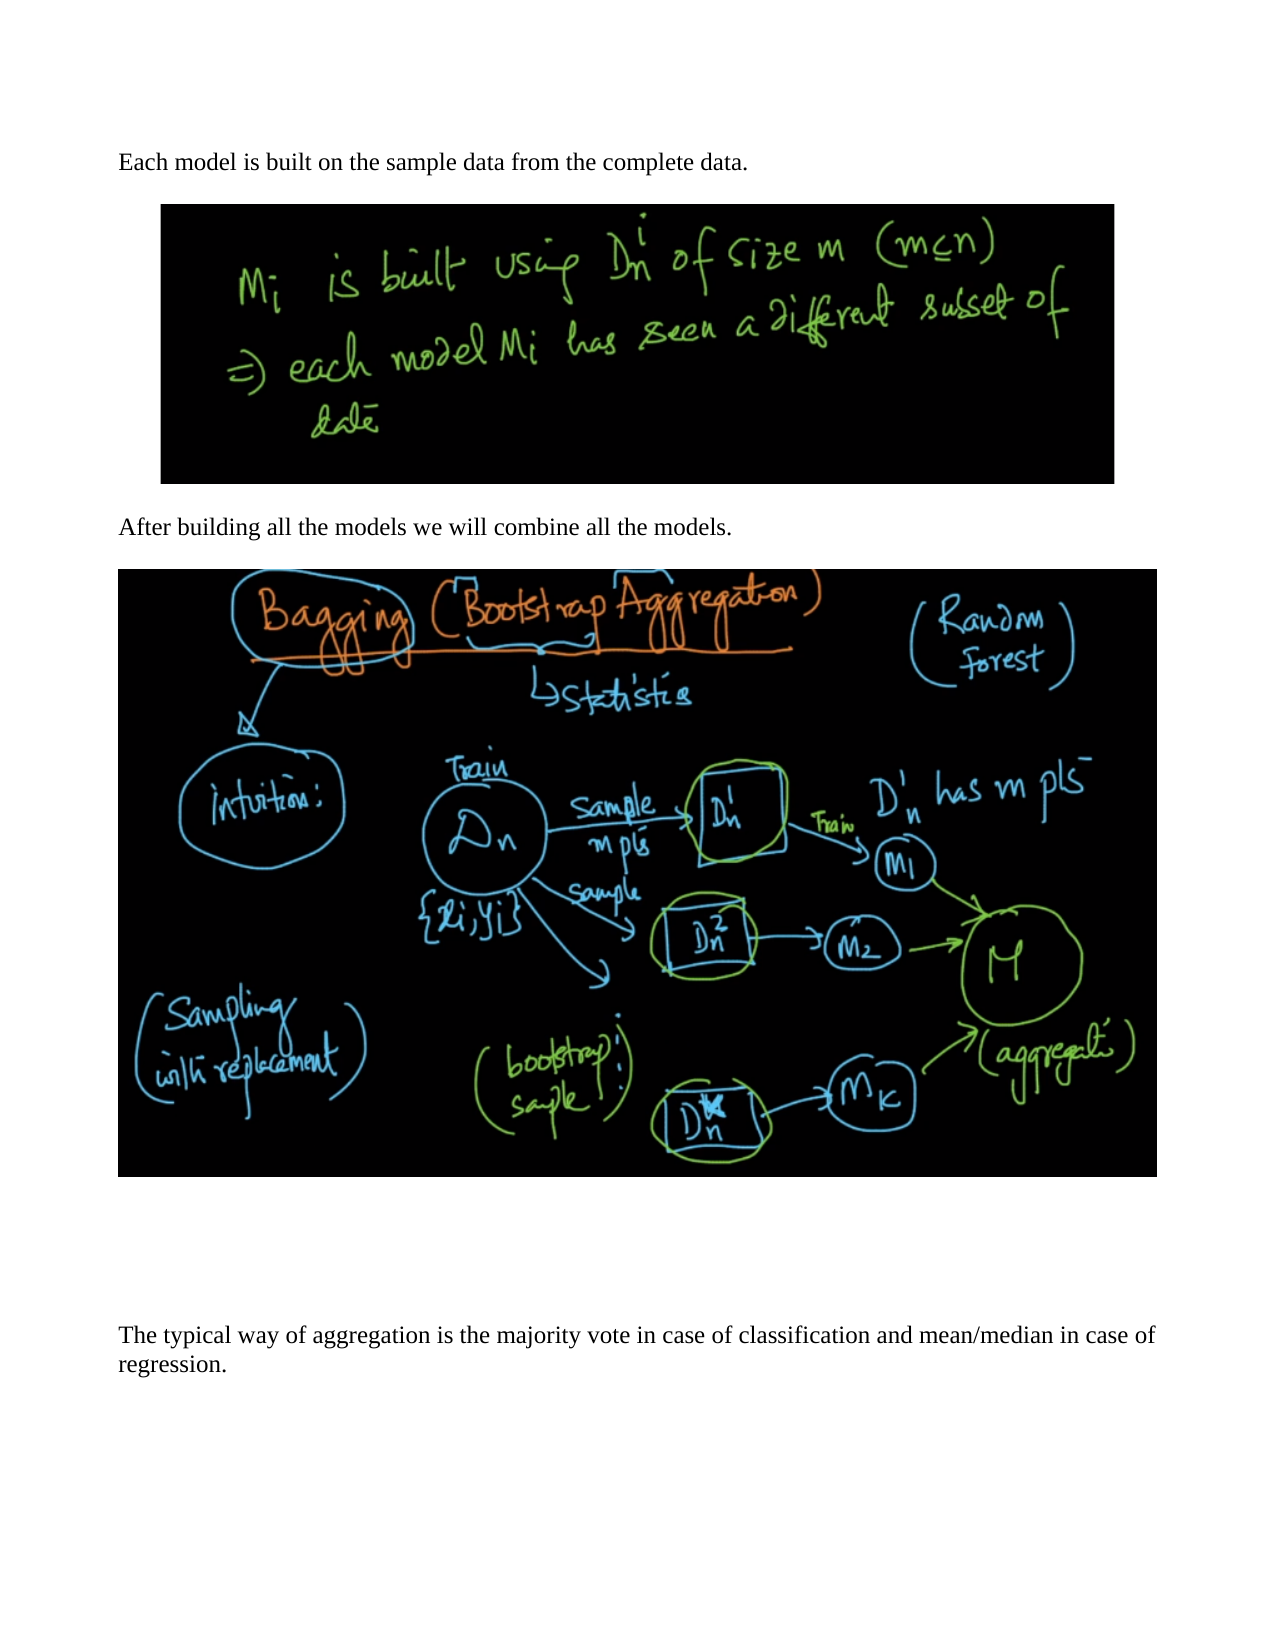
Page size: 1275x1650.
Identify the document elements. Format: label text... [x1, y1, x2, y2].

picture [160, 204, 1115, 484]
text After building all the models we will combine all the models. [118, 512, 1157, 541]
text The typical way of aggregation is the majority vote in case of classification and mean/median in case of [118, 1321, 1157, 1349]
text Each model is built on the sample data from the complete data. [118, 147, 1157, 176]
text regression. [118, 1349, 1157, 1378]
picture [118, 569, 1157, 1177]
